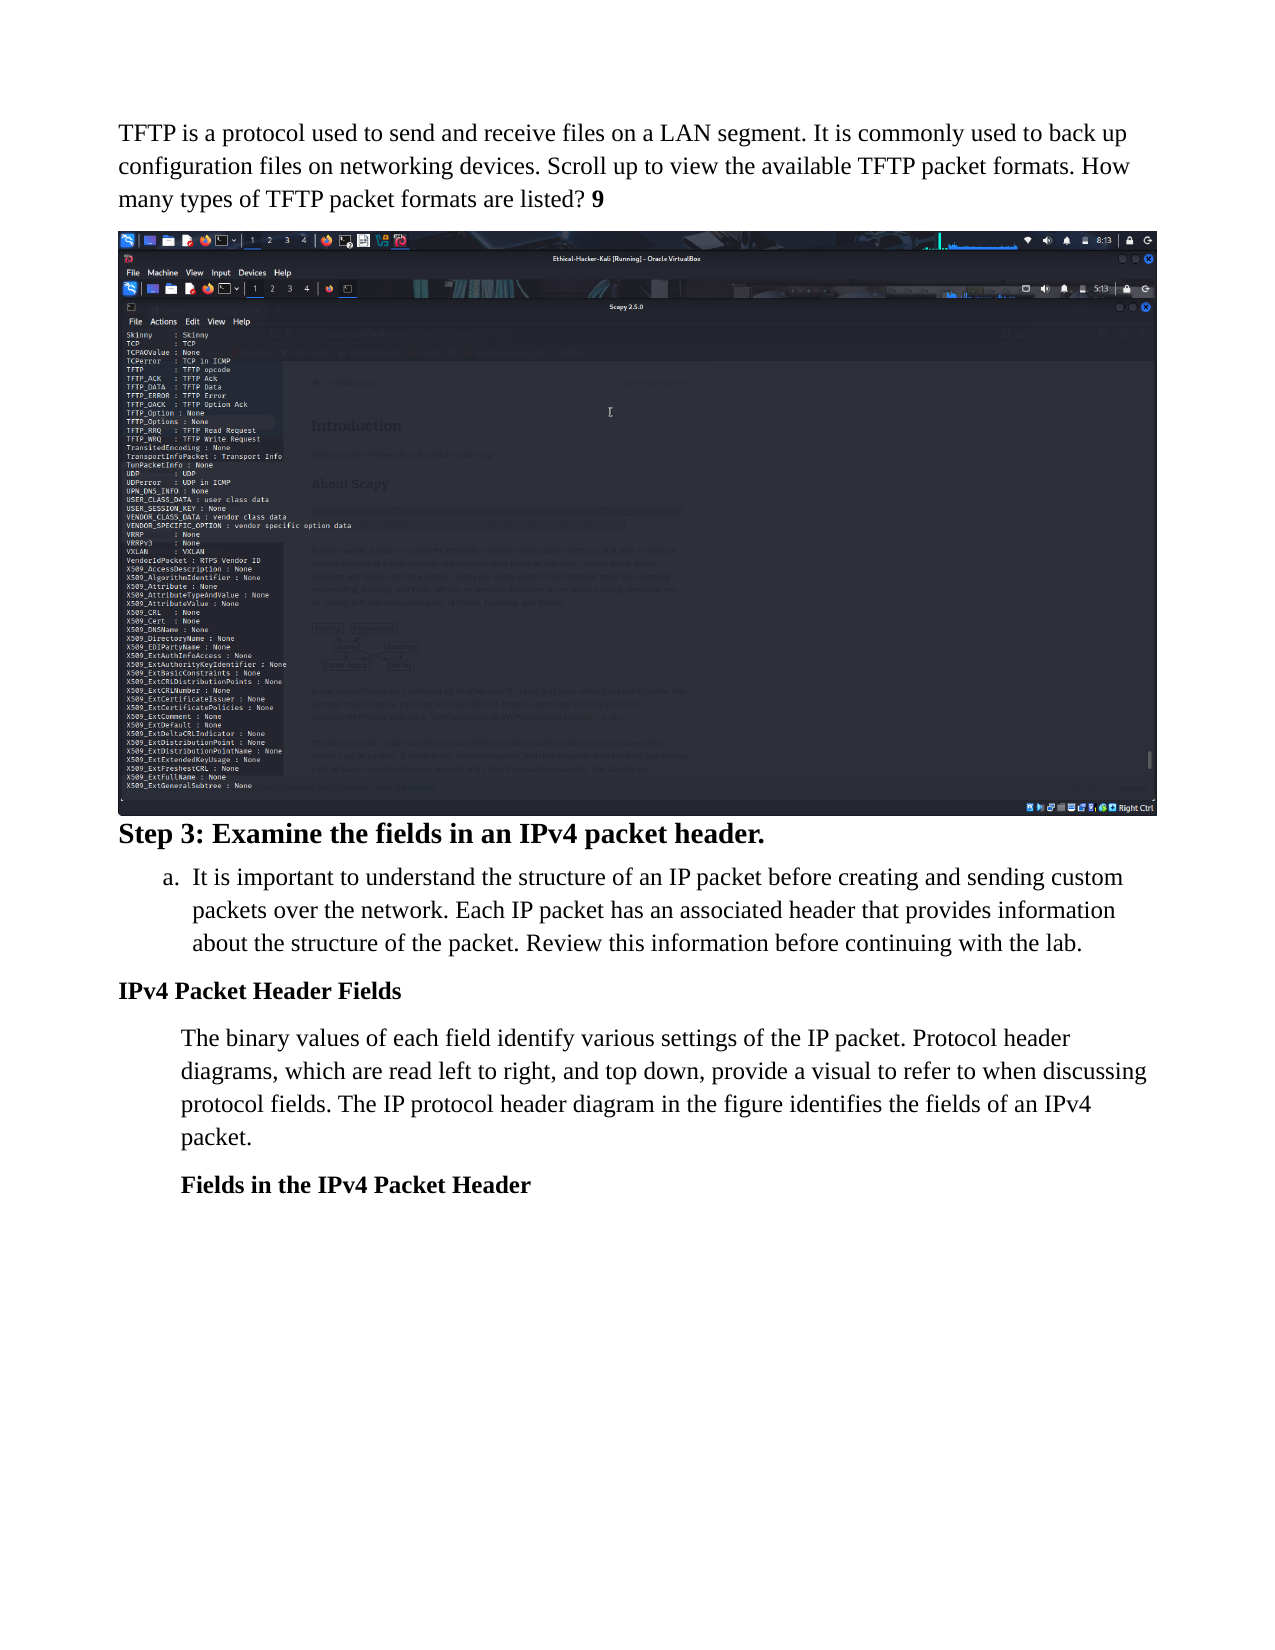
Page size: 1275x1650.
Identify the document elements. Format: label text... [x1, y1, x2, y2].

list It is important to understand the structure of an IP packet before creating and sending custom packets over the network. Each IP packet has an associated header that provides information about the structure of the packet. Review this information before continuing with the lab. [162, 862, 1157, 957]
text Fields in the IPv4 Packet Header [181, 1170, 1157, 1199]
text IPv4 Packet Header Fields [118, 976, 1157, 1004]
text TFTP is a protocol used to send and receive files on a LAN segment. It is commonly used to back up configuration files on networking devices. Scroll up to view the available TFTP packet formats. How many types of TFTP packet formats are listed? 9 [118, 118, 1157, 213]
subtitle Step 3: Examine the fields in an IPv4 packet header. [118, 816, 1157, 849]
text The binary values of each field identify various settings of the IP packet. Protocol header diagrams, which are read left to right, and top down, provide a visual to refer to when discussing protocol fields. The IP protocol header diagram in the figure identifies the fields of an IPv4 packet. [181, 1023, 1157, 1151]
picture [118, 231, 1157, 816]
